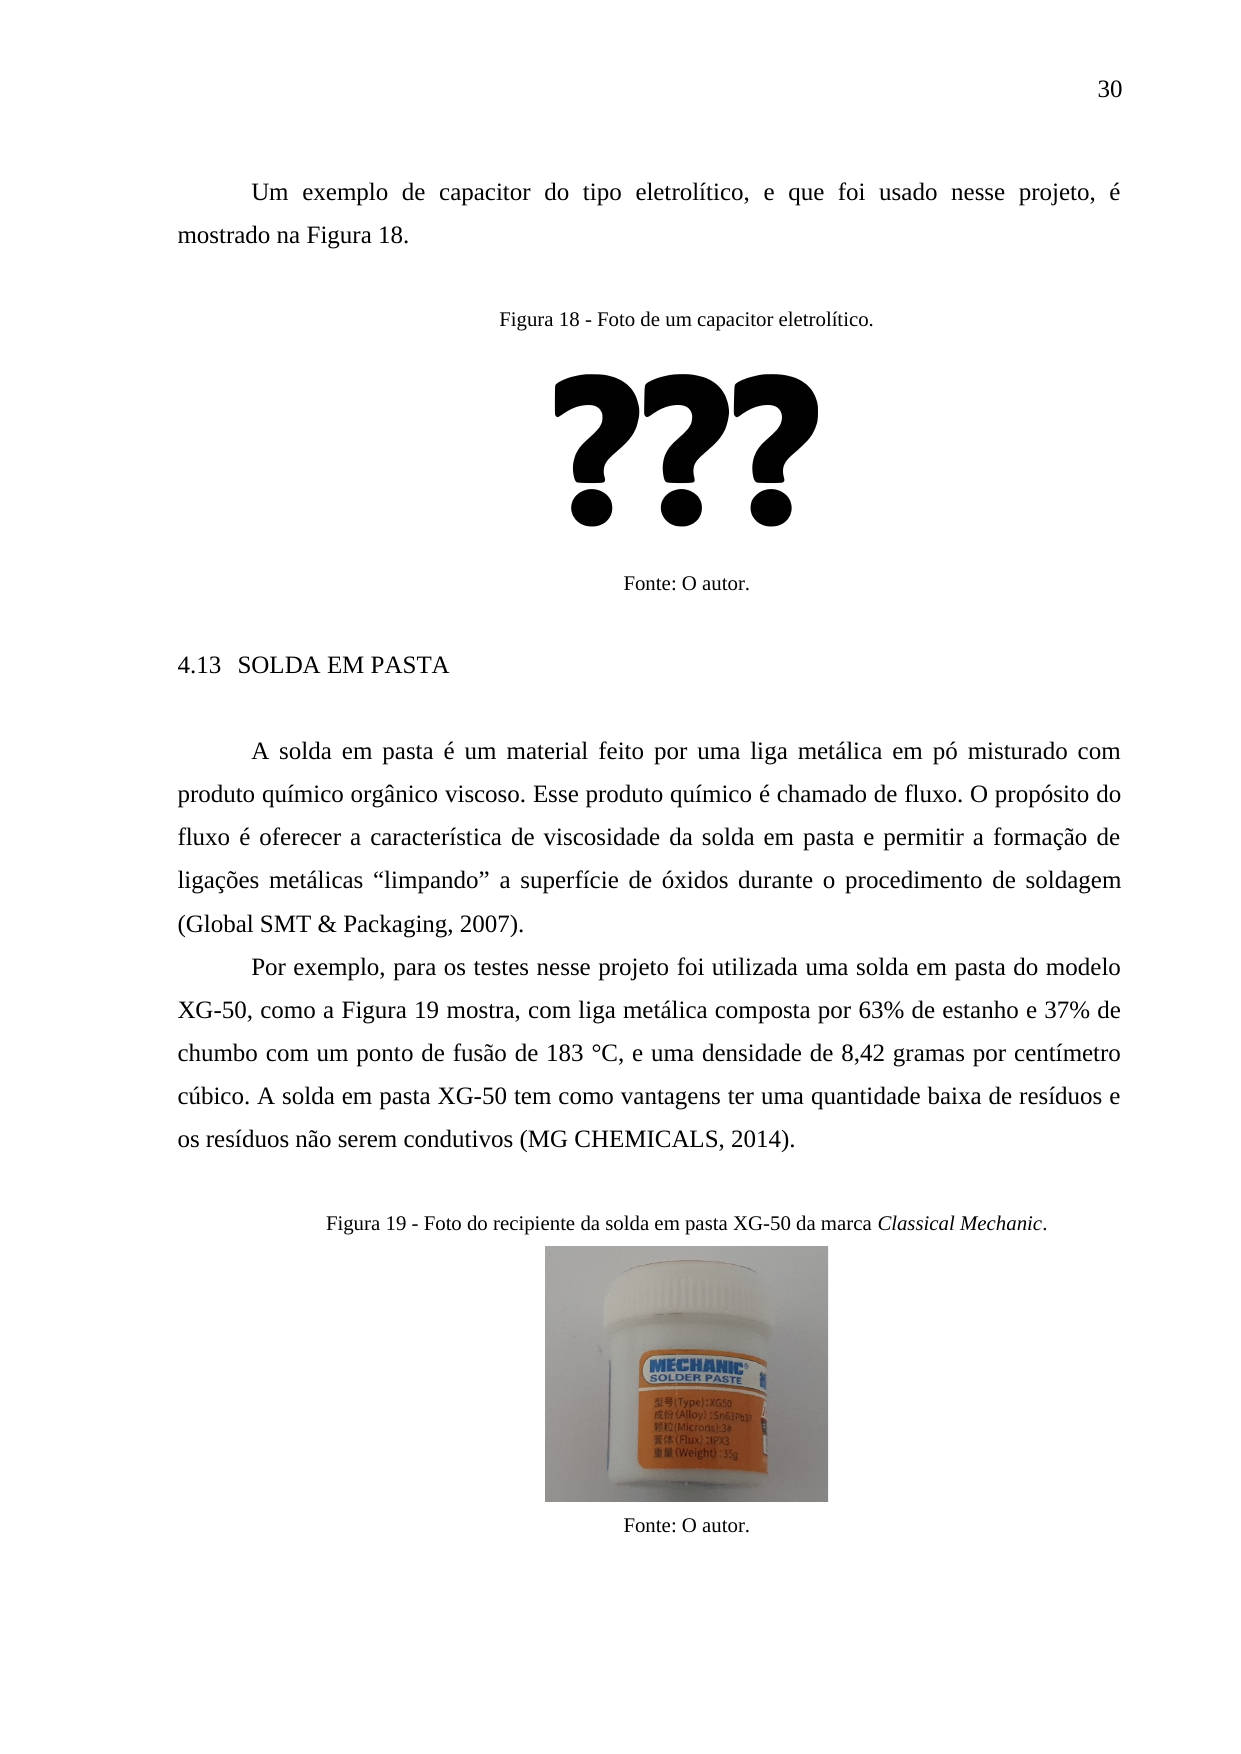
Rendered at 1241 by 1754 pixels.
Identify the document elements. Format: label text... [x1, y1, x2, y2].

picture [545, 1246, 829, 1502]
text Fonte: O autor. [177, 1513, 1122, 1537]
picture [497, 342, 876, 559]
text Um exemplo de capacitor do tipo eletrolítico, e que foi usado nesse projeto, é mostrado na Figura 18. [177, 177, 1122, 249]
text Figura 19 - Foto do recipiente da solda em pasta XG-50 da marca Classical Mechanic. [177, 1211, 1122, 1235]
text A solda em pasta é um material feito por uma liga metálica em pó misturado com produto químico orgânico viscoso. Esse produto químico é chamado de fluxo. O propósito do fluxo é oferecer a característica de viscosidade da solda em pasta e permitir a formação de ligações metálicas “limpando” a superfície de óxidos durante o procedimento de soldagem (Global SMT & Packaging, 2007). [177, 736, 1122, 937]
subtitle SOLDA EM PASTA [177, 650, 1122, 679]
text Figura 18 - Foto de um capacitor eletrolítico. [177, 307, 1122, 331]
text Fonte: O autor. [177, 571, 1122, 595]
text Por exemplo, para os testes nesse projeto foi utilizada uma solda em pasta do modelo XG-50, como a Figura 19 mostra, com liga metálica composta por 63% de estanho e 37% de chumbo com um ponto de fusão de 183 °C, e uma densidade de 8,42 gramas por centímetro cúbico. A solda em pasta XG-50 tem como vantagens ter uma quantidade baixa de resíduos e os resíduos não serem condutivos (MG CHEMICALS, 2014). [177, 952, 1122, 1153]
